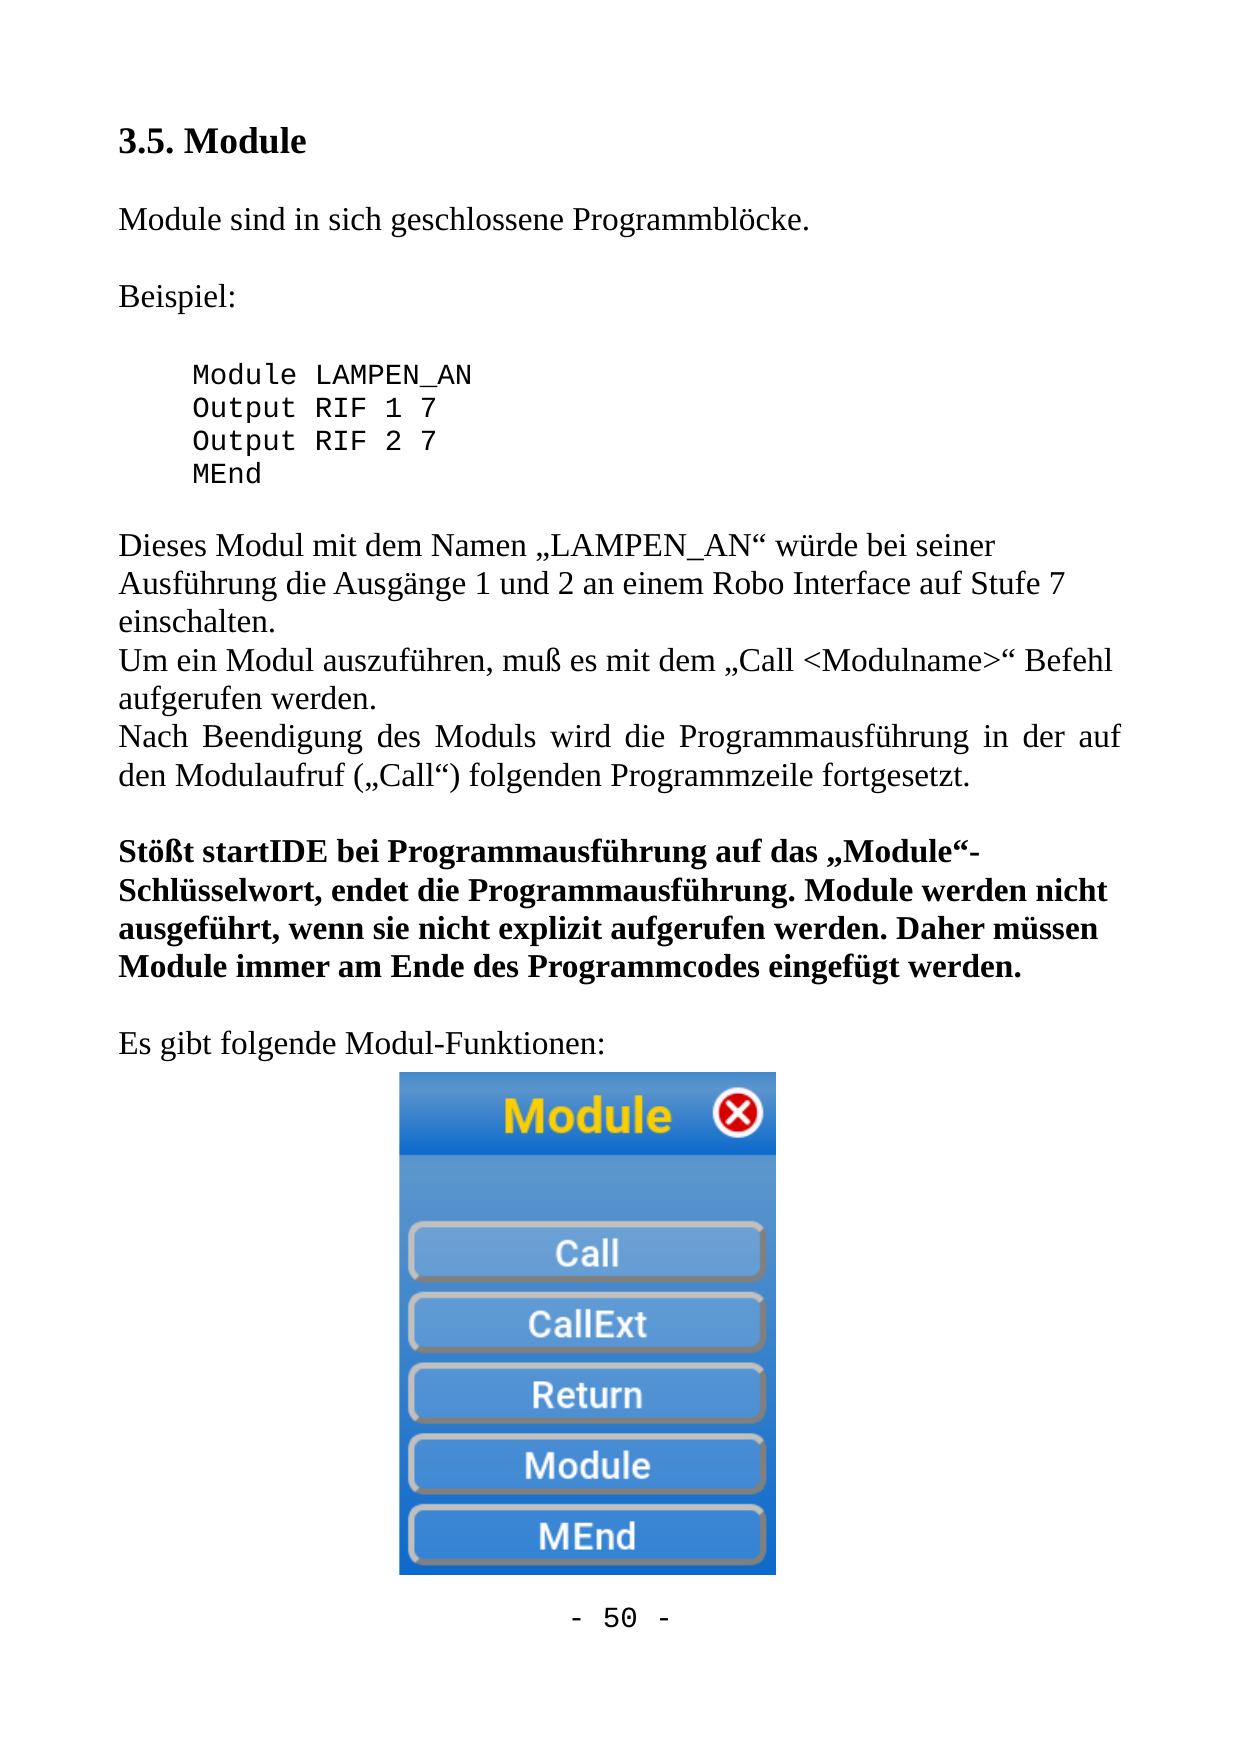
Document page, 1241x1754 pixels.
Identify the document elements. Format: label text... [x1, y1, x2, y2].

text Output RIF 1 7 [118, 393, 1122, 426]
text Stößt startIDE bei Programmausführung auf das „Module“-Schlüsselwort, endet die Programmausführung. Module werden nicht ausgeführt, wenn sie nicht explizit aufgerufen werden. Daher müssen Module immer am Ende des Programmcodes eingefügt werden. [118, 832, 1122, 985]
text Dieses Modul mit dem Namen „LAMPEN_AN“ würde bei seiner Ausführung die Ausgänge 1 und 2 an einem Robo Interface auf Stufe 7 einschalten. [118, 525, 1122, 640]
text Nach Beendigung des Moduls wird die Programmausführung in der auf den Modulaufruf („Call“) folgenden Programmzeile fortgesetzt. [118, 717, 1122, 793]
text 3.5. Module [118, 118, 1122, 161]
text Module LAMPEN_AN [118, 353, 1122, 393]
text MEnd [118, 459, 1122, 492]
text Output RIF 2 7 [118, 426, 1122, 459]
text Module sind in sich geschlossene Programmblöcke. [118, 199, 1122, 238]
text Beispiel: [118, 276, 1122, 314]
text Es gibt folgende Modul-Funktionen: [118, 1023, 1122, 1062]
text Um ein Modul auszuführen, muß es mit dem „Call <Modulname>“ Befehl aufgerufen werden. [118, 640, 1122, 717]
picture [399, 1072, 776, 1575]
